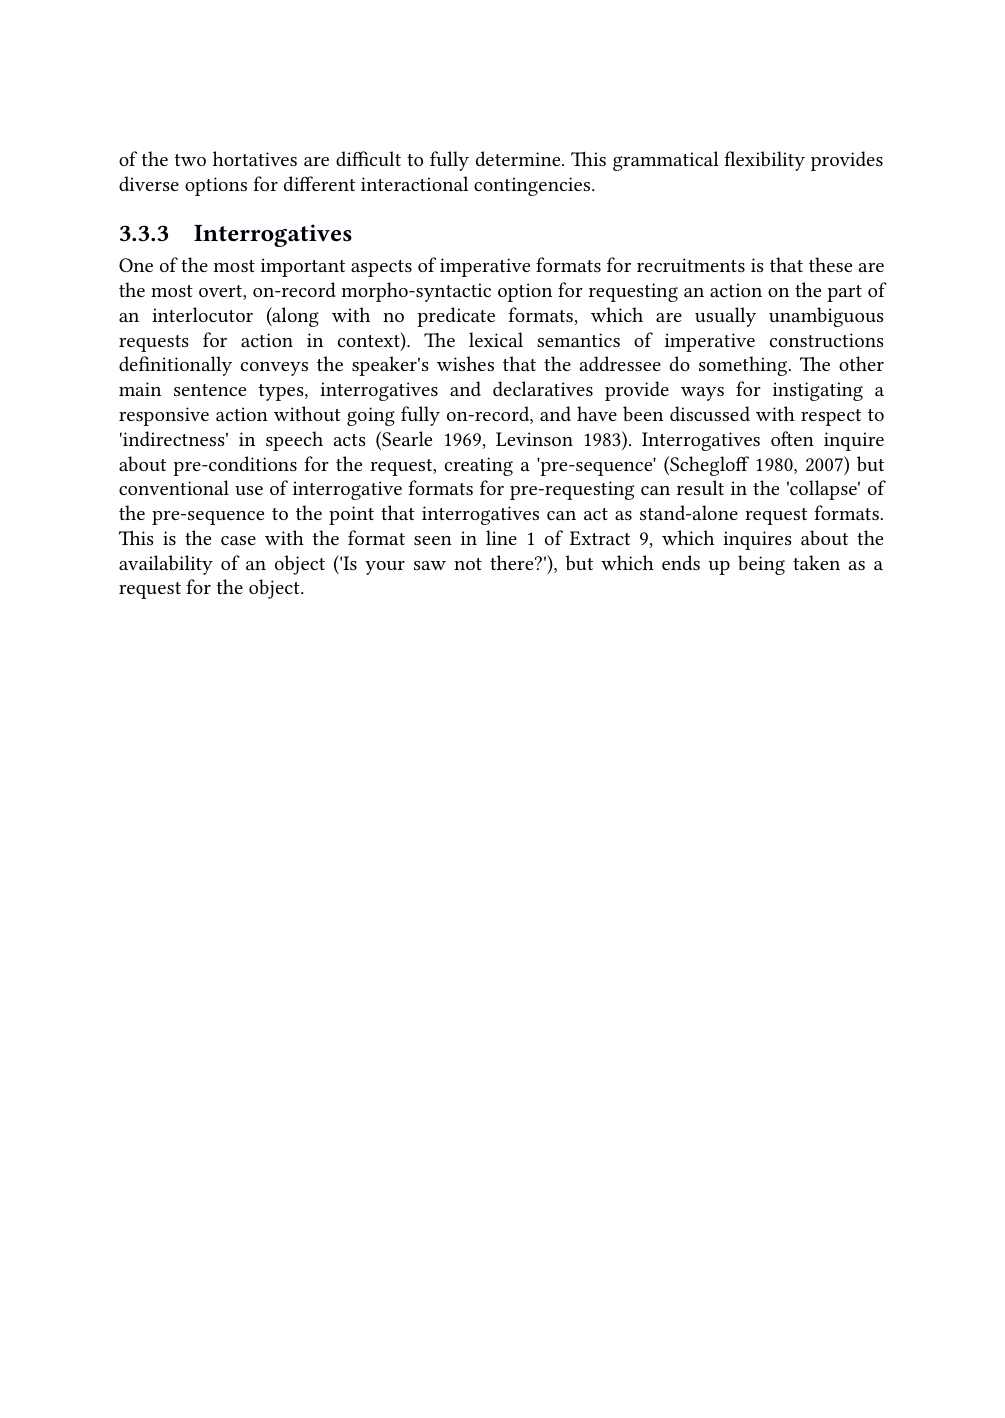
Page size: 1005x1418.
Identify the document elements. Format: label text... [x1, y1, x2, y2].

text of the two hortatives are difficult to fully determine. This grammatical flexibility provides diverse options for different interactional contingencies. [118, 147, 886, 197]
subtitle Interrogatives [118, 222, 886, 247]
text One of the most important aspects of imperative formats for recruitments is that these are the most overt, on-record morpho-syntactic option for requesting an action on the part of an interlocutor (along with no predicate formats, which are usually unambiguous requests for action in context). The lexical semantics of imperative constructions definitionally conveys the speaker's wishes that the addressee do something. The other main sentence types, interrogatives and declaratives provide ways for instigating a responsive action without going fully on-record, and have been discussed with respect to 'indirectness' in speech acts (Searle 1969, Levinson 1983). Interrogatives often inquire about pre-conditions for the request, creating a 'pre-sequence' (Schegloff 1980, 2007) but conventional use of interrogative formats for pre-requesting can result in the 'collapse' of the pre-sequence to the point that interrogatives can act as stand-alone request formats. This is the case with the format seen in line 1 of Extract 9, which inquires about the availability of an object ('Is your saw not there?'), but which ends up being taken as a request for the object. [118, 253, 886, 600]
